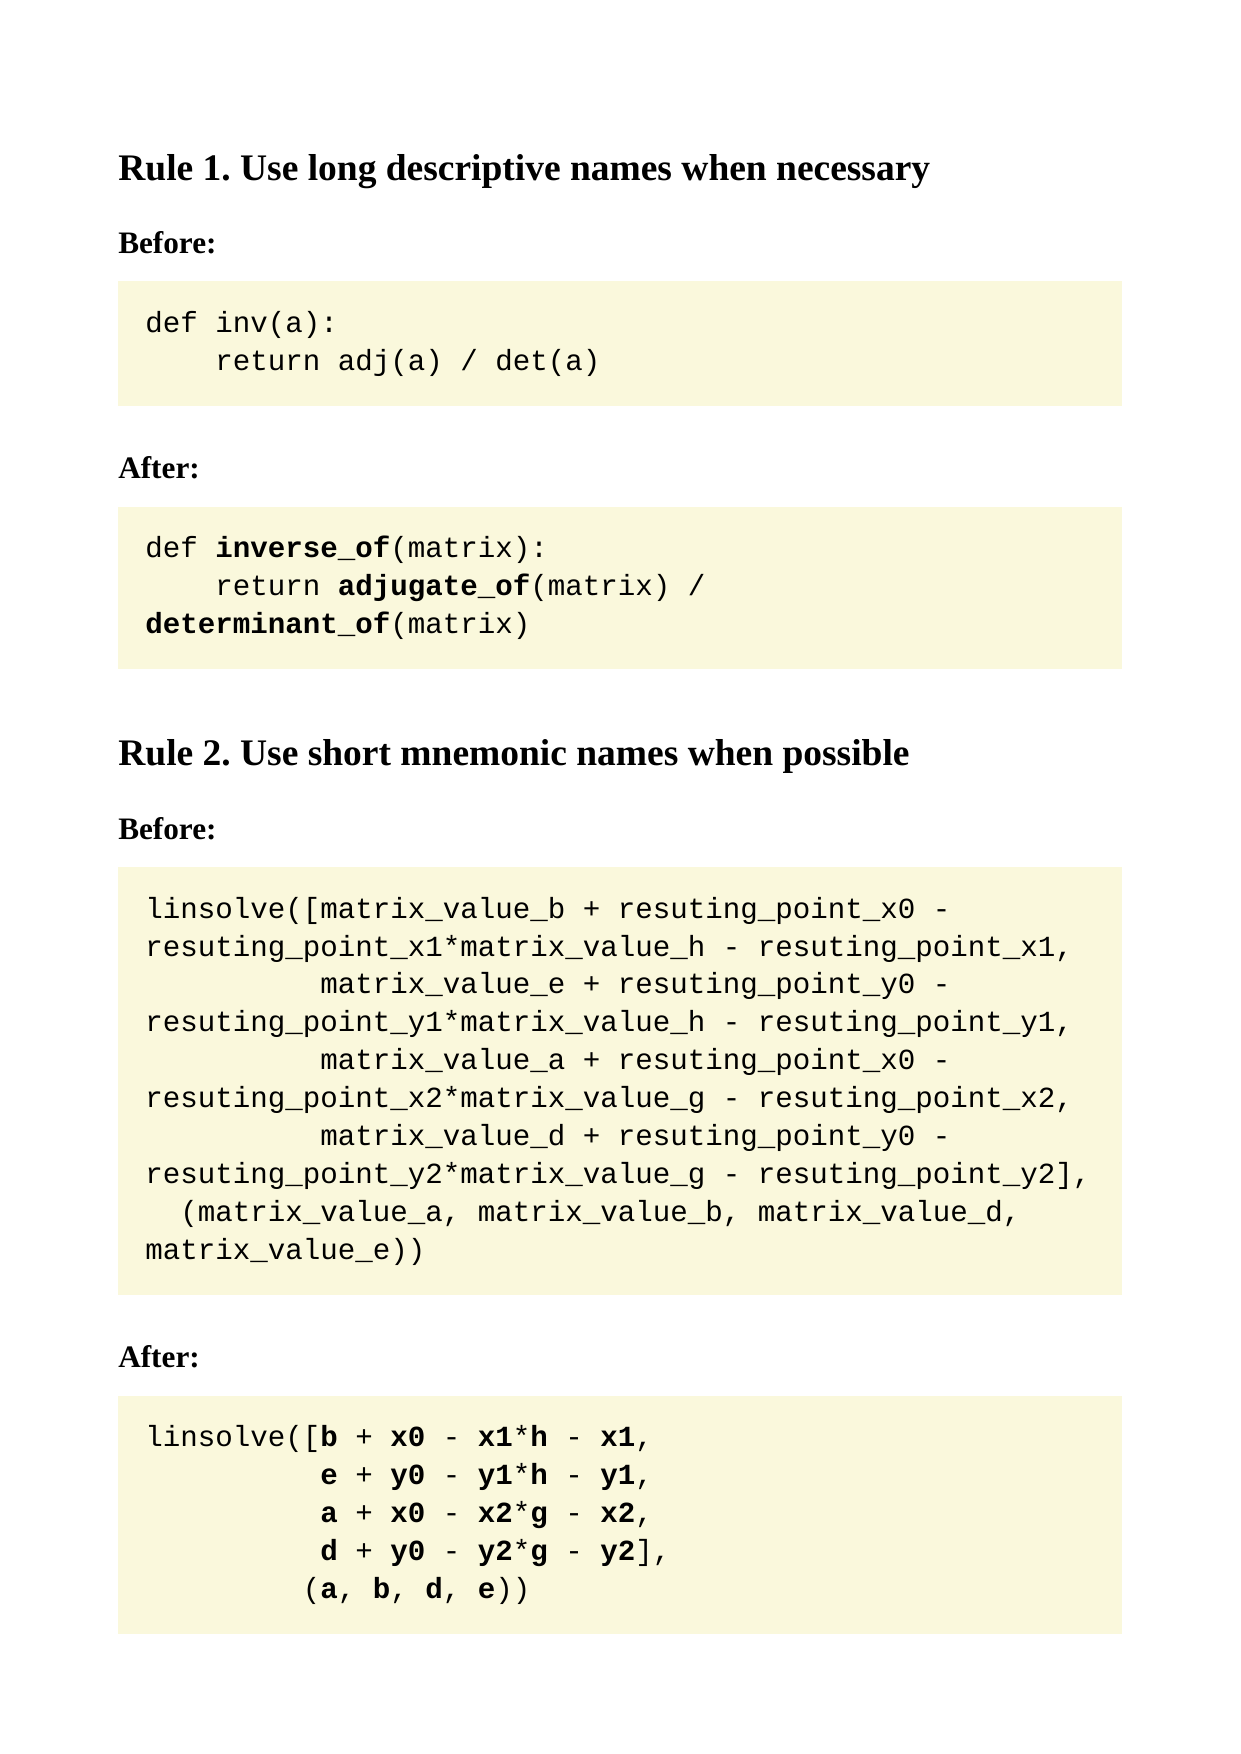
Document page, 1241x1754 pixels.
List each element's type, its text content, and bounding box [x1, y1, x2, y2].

text e + y0 - y1*h - y1, [118, 1433, 1122, 1471]
text matrix_value_d + resuting_point_y0 - resuting_point_y2*matrix_value_g - resuting_point_y2], [118, 1094, 1122, 1170]
subtitle Rule 2. Use short mnemonic names when possible [118, 731, 1122, 774]
text linsolve([b + x0 - x1*h - x1, [118, 1396, 1122, 1433]
text linsolve([matrix_value_b + resuting_point_x0 - resuting_point_x1*matrix_value_h - resuting_point_x1, [118, 867, 1122, 943]
text a + x0 - x2*g - x2, [118, 1471, 1122, 1509]
text After: [118, 1329, 1122, 1377]
text After: [118, 441, 1122, 488]
text matrix_value_a + resuting_point_x0 - resuting_point_x2*matrix_value_g - resuting_point_x2, [118, 1018, 1122, 1094]
text Before: [118, 215, 1122, 263]
text return adj(a) / det(a) [118, 319, 1122, 406]
text def inv(a): [118, 281, 1122, 319]
text (a, b, d, e)) [118, 1547, 1122, 1634]
text def inverse_of(matrix): [118, 507, 1122, 544]
text d + y0 - y2*g - y2], [118, 1509, 1122, 1547]
text Before: [118, 801, 1122, 849]
text return adjugate_of(matrix) / determinant_of(matrix) [118, 544, 1122, 669]
text (matrix_value_a, matrix_value_b, matrix_value_d, matrix_value_e)) [118, 1170, 1122, 1295]
subtitle Rule 1. Use long descriptive names when necessary [118, 145, 1122, 188]
text matrix_value_e + resuting_point_y0 - resuting_point_y1*matrix_value_h - resuting_point_y1, [118, 943, 1122, 1018]
